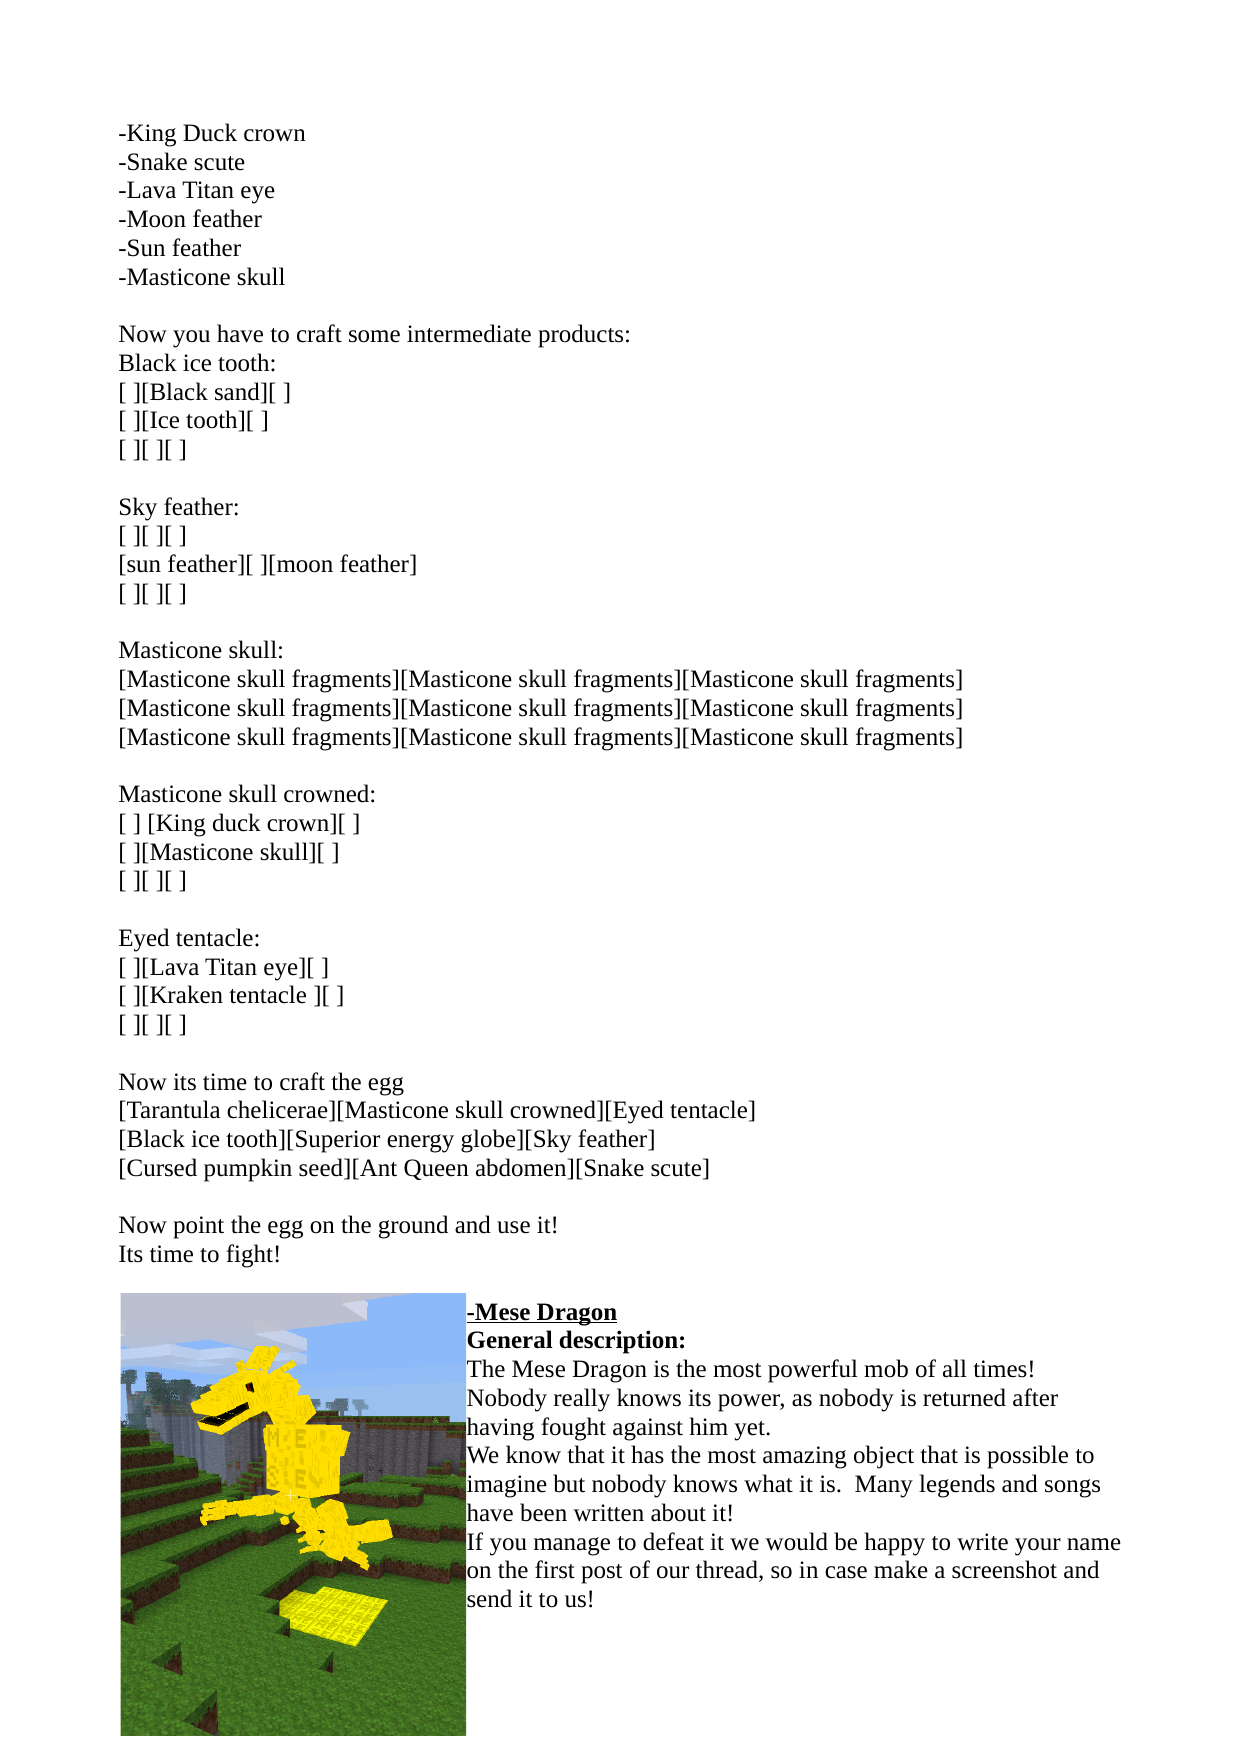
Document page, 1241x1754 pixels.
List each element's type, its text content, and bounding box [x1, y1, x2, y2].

text [ ][Lava Titan eye][ ] [118, 952, 1122, 981]
text -Sun feather [118, 233, 1122, 262]
text [ ][ ][ ] [118, 578, 1122, 607]
text [ ][ ][ ] [118, 1009, 1122, 1038]
text -Snake scute [118, 147, 1122, 176]
text [ ] [King duck crown][ ] [118, 808, 1122, 837]
text Sky feather: [118, 492, 1122, 521]
text Masticone skull: [118, 636, 1122, 664]
text We know that it has the most amazing object that is possible to imagine but nobody knows what it is. Many legends and songs have been written about it! [467, 1441, 1122, 1527]
text If you manage to defeat it we would be happy to write your name on the first post of our thread, so in case make a screenshot and send it to us! [467, 1527, 1122, 1613]
text [ ][Black sand][ ] [118, 377, 1122, 406]
text Now you have to craft some intermediate products: [118, 319, 1122, 348]
text -Masticone skull [118, 262, 1122, 291]
text [Masticone skull fragments][Masticone skull fragments][Masticone skull fragments] [118, 722, 1122, 751]
text [Cursed pumpkin seed][Ant Queen abdomen][Snake scute] [118, 1153, 1122, 1182]
text [ ][Masticone skull][ ] [118, 837, 1122, 866]
text -Lava Titan eye [118, 176, 1122, 204]
text Now point the egg on the ground and use it! [118, 1211, 1122, 1239]
text [ ][Ice tooth][ ] [118, 406, 1122, 434]
text [ ][Kraken tentacle ][ ] [118, 981, 1122, 1009]
text [Tarantula chelicerae][Masticone skull crowned][Eyed tentacle] [118, 1096, 1122, 1124]
picture [120, 1293, 467, 1736]
text Now its time to craft the egg [118, 1067, 1122, 1096]
text The Mese Dragon is the most powerful mob of all times! Nobody really knows its power, as nobody is returned after having fought against him yet. [467, 1354, 1122, 1441]
text Eyed tentacle: [118, 923, 1122, 952]
text [ ][ ][ ] [118, 521, 1122, 549]
text [ ][ ][ ] [118, 866, 1122, 894]
text -Mese Dragon [467, 1297, 1122, 1326]
text [Black ice tooth][Superior energy globe][Sky feather] [118, 1124, 1122, 1153]
text Black ice tooth: [118, 348, 1122, 377]
text -King Duck crown [118, 118, 1122, 147]
text -Moon feather [118, 204, 1122, 233]
text [ ][ ][ ] [118, 434, 1122, 463]
text General description: [467, 1326, 1122, 1354]
text Masticone skull crowned: [118, 779, 1122, 808]
text [Masticone skull fragments][Masticone skull fragments][Masticone skull fragments] [118, 693, 1122, 722]
text [Masticone skull fragments][Masticone skull fragments][Masticone skull fragments] [118, 664, 1122, 693]
text Its time to fight! [118, 1239, 1122, 1268]
text [sun feather][ ][moon feather] [118, 549, 1122, 578]
